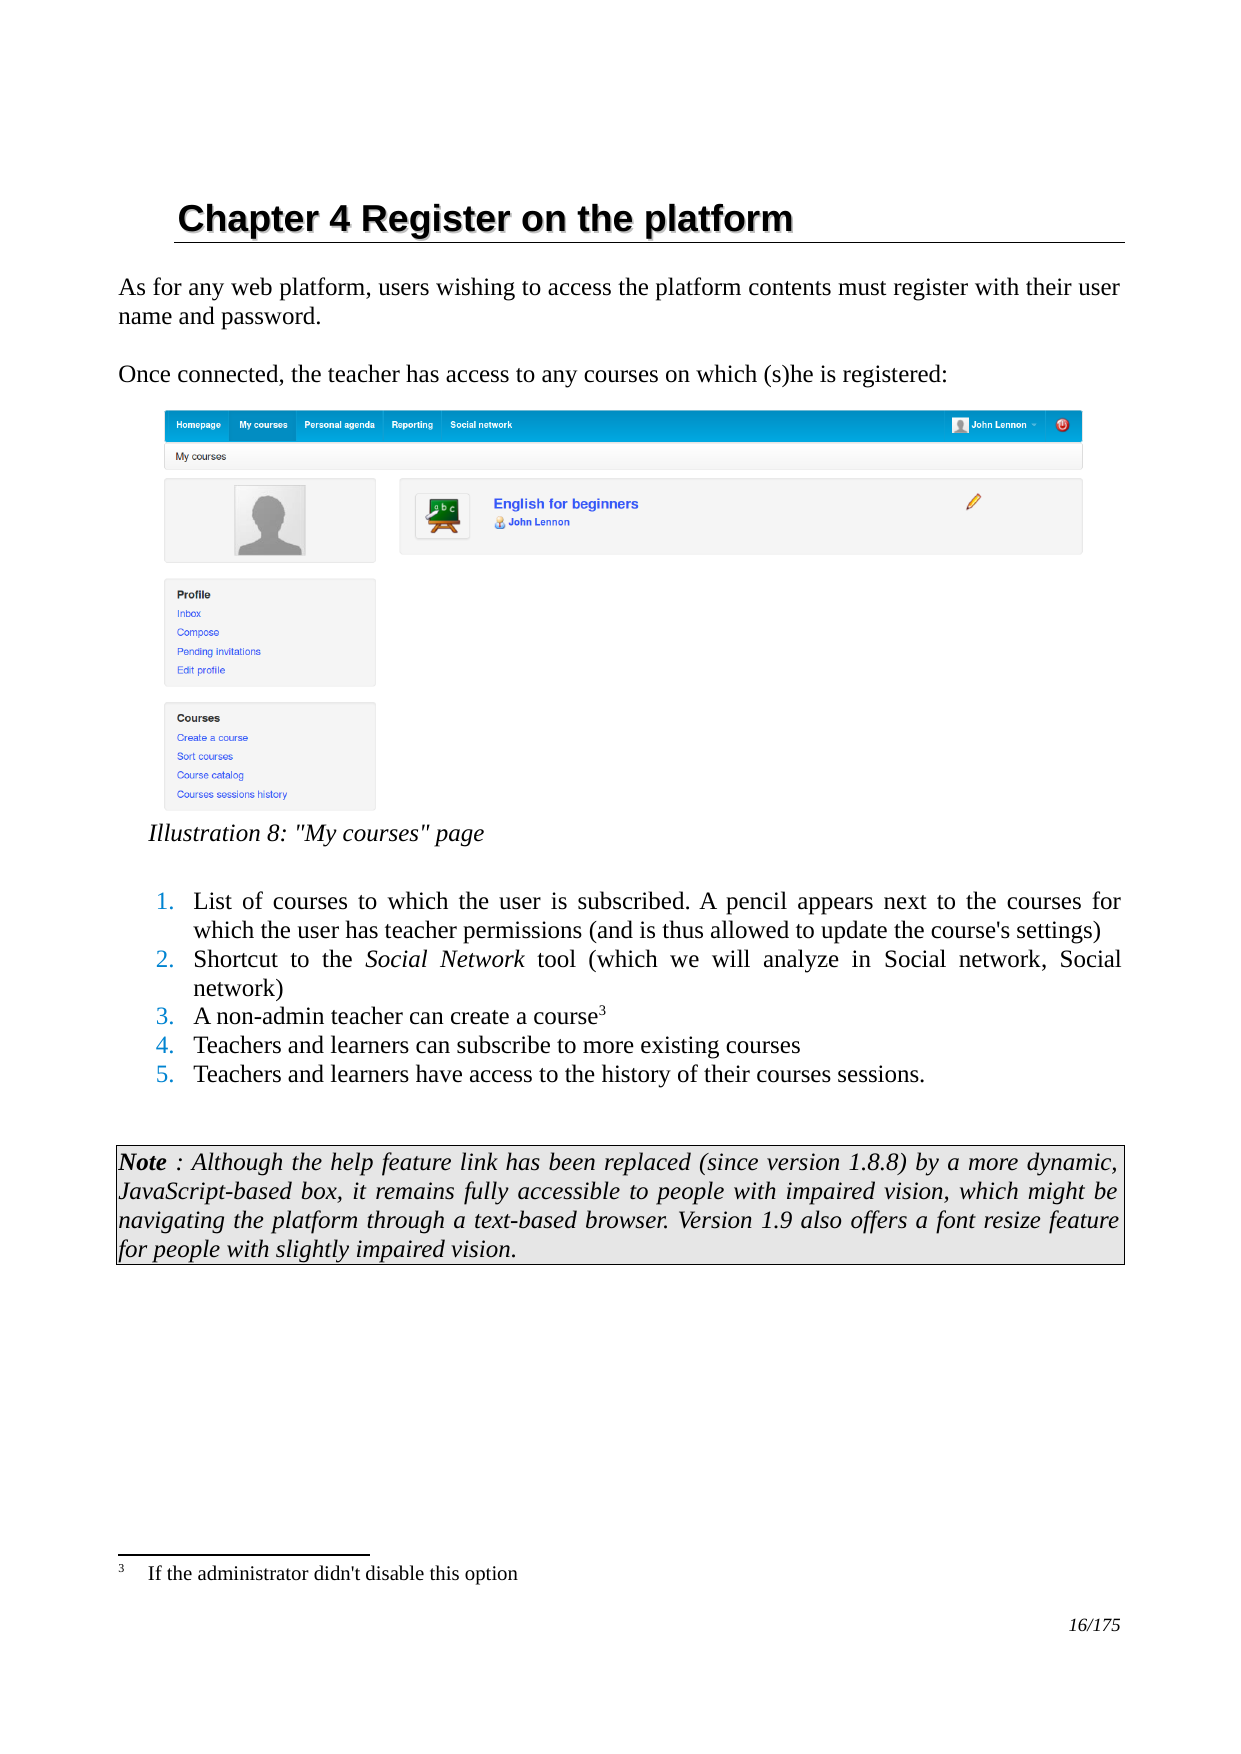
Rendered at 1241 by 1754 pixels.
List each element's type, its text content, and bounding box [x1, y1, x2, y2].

list Shortcut to the Social Network tool (which we will analyze in Social network, Social network) [156, 944, 1122, 1001]
list Teachers and learners have access to the history of their courses sessions. [156, 1059, 1122, 1088]
list If the administrator didn't disable this option [118, 1561, 1122, 1585]
text Illustration 8: "My courses" page [148, 414, 1101, 846]
list Teachers and learners can subscribe to more existing courses [156, 1030, 1122, 1059]
text Once connected, the teacher has access to any courses on which (s)he is registered: [118, 359, 1122, 387]
text Note : Although the help feature link has been replaced (since version 1.8.8) by a more dynamic, JavaScript-based box, it remains fully accessible to people with impaired vision, which might be navigating the platform through a text-based browser. Version 1.9 also offers a font resize feature for people with slightly impaired vision. [117, 1146, 1124, 1264]
picture [159, 401, 1090, 818]
list A non-admin teacher can create a course [156, 1001, 1122, 1030]
list List of courses to which the user is subscribed. A pencil appears next to the courses for which the user has teacher permissions (and is thus allowed to update the course's settings) [156, 886, 1122, 944]
subtitle Register on the platform [174, 193, 1125, 242]
text As for any web platform, users wishing to access the platform contents must register with their user name and password. [118, 272, 1122, 330]
